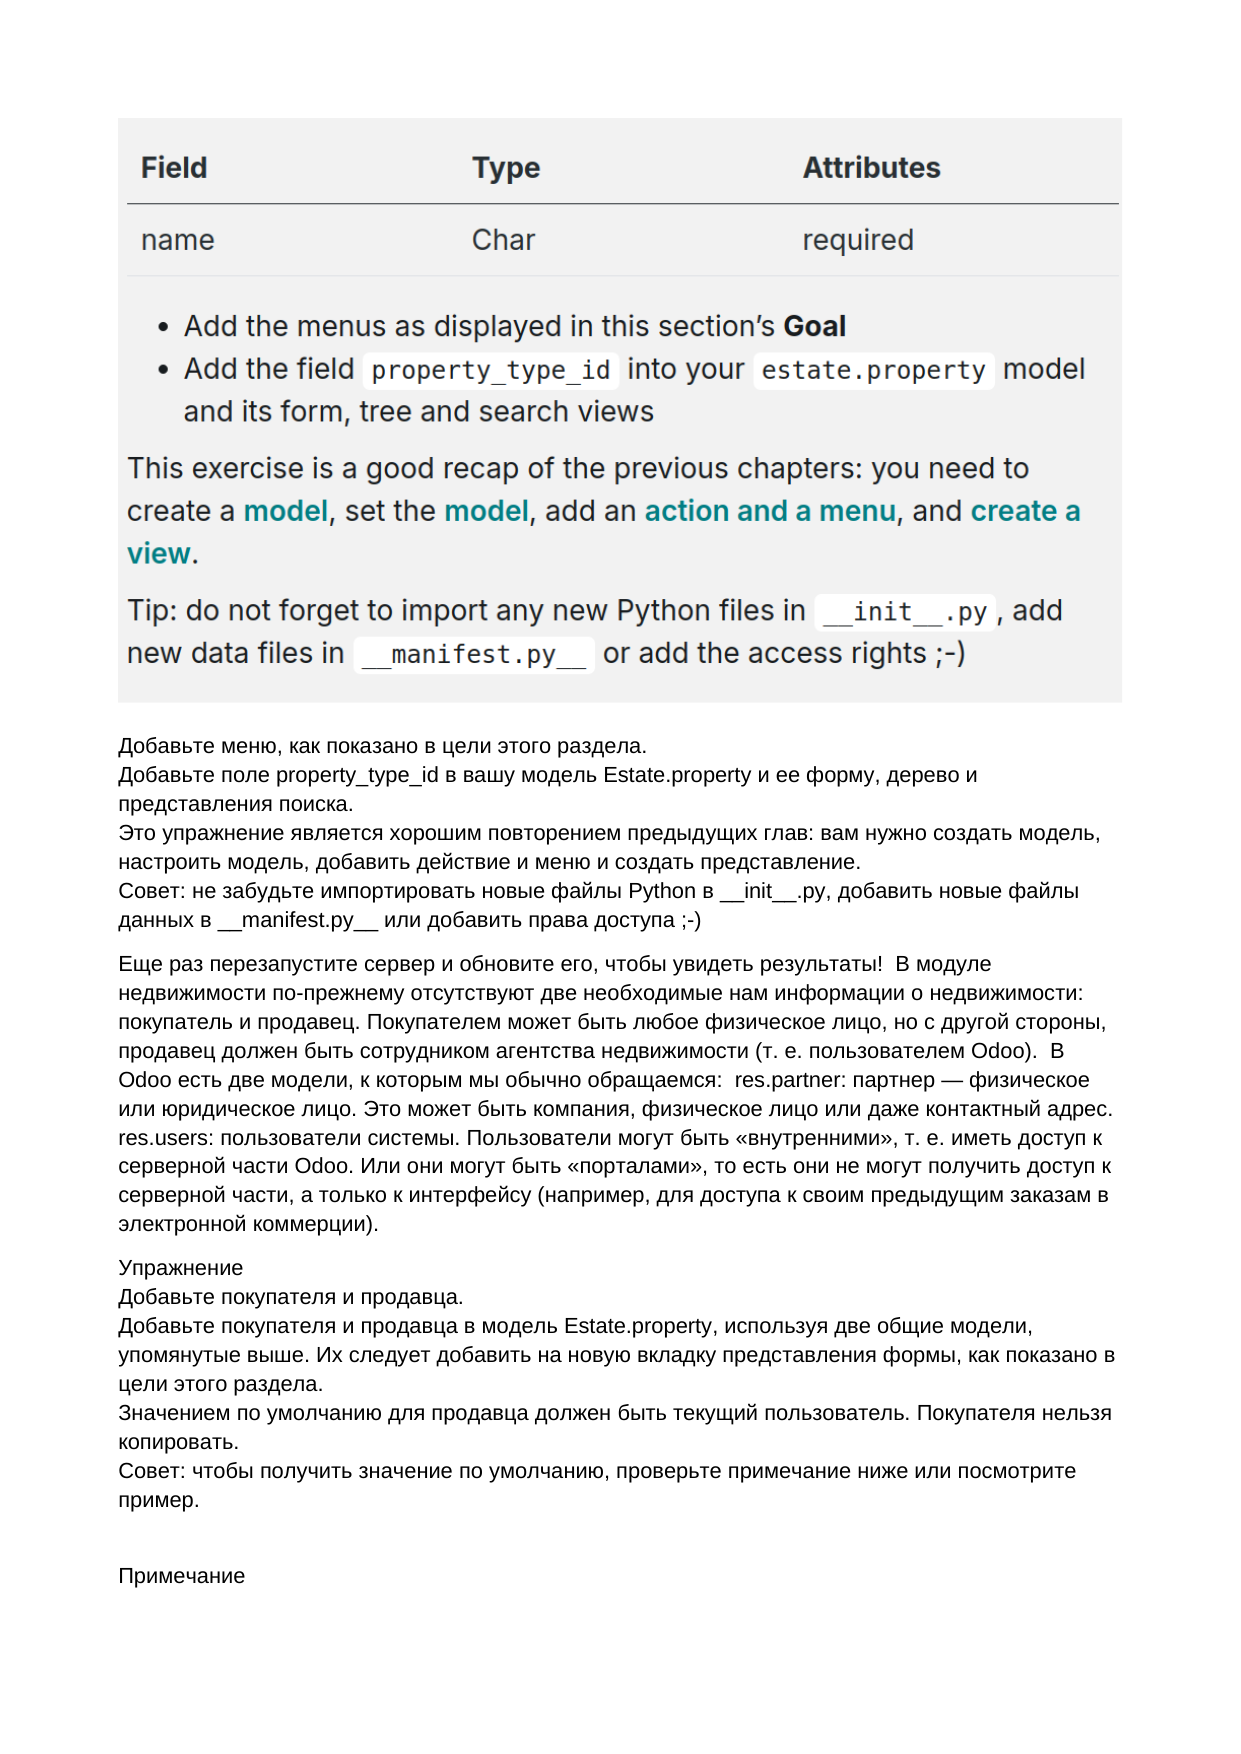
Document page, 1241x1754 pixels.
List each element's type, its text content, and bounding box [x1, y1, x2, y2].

picture [118, 118, 1123, 730]
text Добавьте меню, как показано в цели этого раздела. Добавьте поле property_type_id в вашу модель Estate.property и ее форму, дерево и представления поиска. Это упражнение является хорошим повторением предыдущих глав: вам нужно создать модель, настроить модель, добавить действие и меню и создать представление. Совет: не забудьте импортировать новые файлы Python в __init__.py, добавить новые файлы данных в __manifest.py__ или добавить права доступа ;-) [118, 730, 1122, 932]
text Примечание [118, 1563, 1122, 1617]
text Упражнение Добавьте покупателя и продавца. Добавьте покупателя и продавца в модель Estate.property, используя две общие модели, упомянутые выше. Их следует добавить на новую вкладку представления формы, как показано в цели этого раздела. Значением по умолчанию для продавца должен быть текущий пользователь. Покупателя нельзя копировать. Совет: чтобы получить значение по умолчанию, проверьте примечание ниже или посмотрите пример. [118, 1255, 1122, 1544]
text Еще раз перезапустите сервер и обновите его, чтобы увидеть результаты! В модуле недвижимости по-прежнему отсутствуют две необходимые нам информации о недвижимости: покупатель и продавец. Покупателем может быть любое физическое лицо, но с другой стороны, продавец должен быть сотрудником агентства недвижимости (т. е. пользователем Odoo). В Odoo есть две модели, к которым мы обычно обращаемся: res.partner: партнер — физическое или юридическое лицо. Это может быть компания, физическое лицо или даже контактный адрес. res.users: пользователи системы. Пользователи могут быть «внутренними», т. е. иметь доступ к серверной части Odoo. Или они могут быть «порталами», то есть они не могут получить доступ к серверной части, а только к интерфейсу (например, для доступа к своим предыдущим заказам в электронной коммерции). [118, 951, 1122, 1236]
